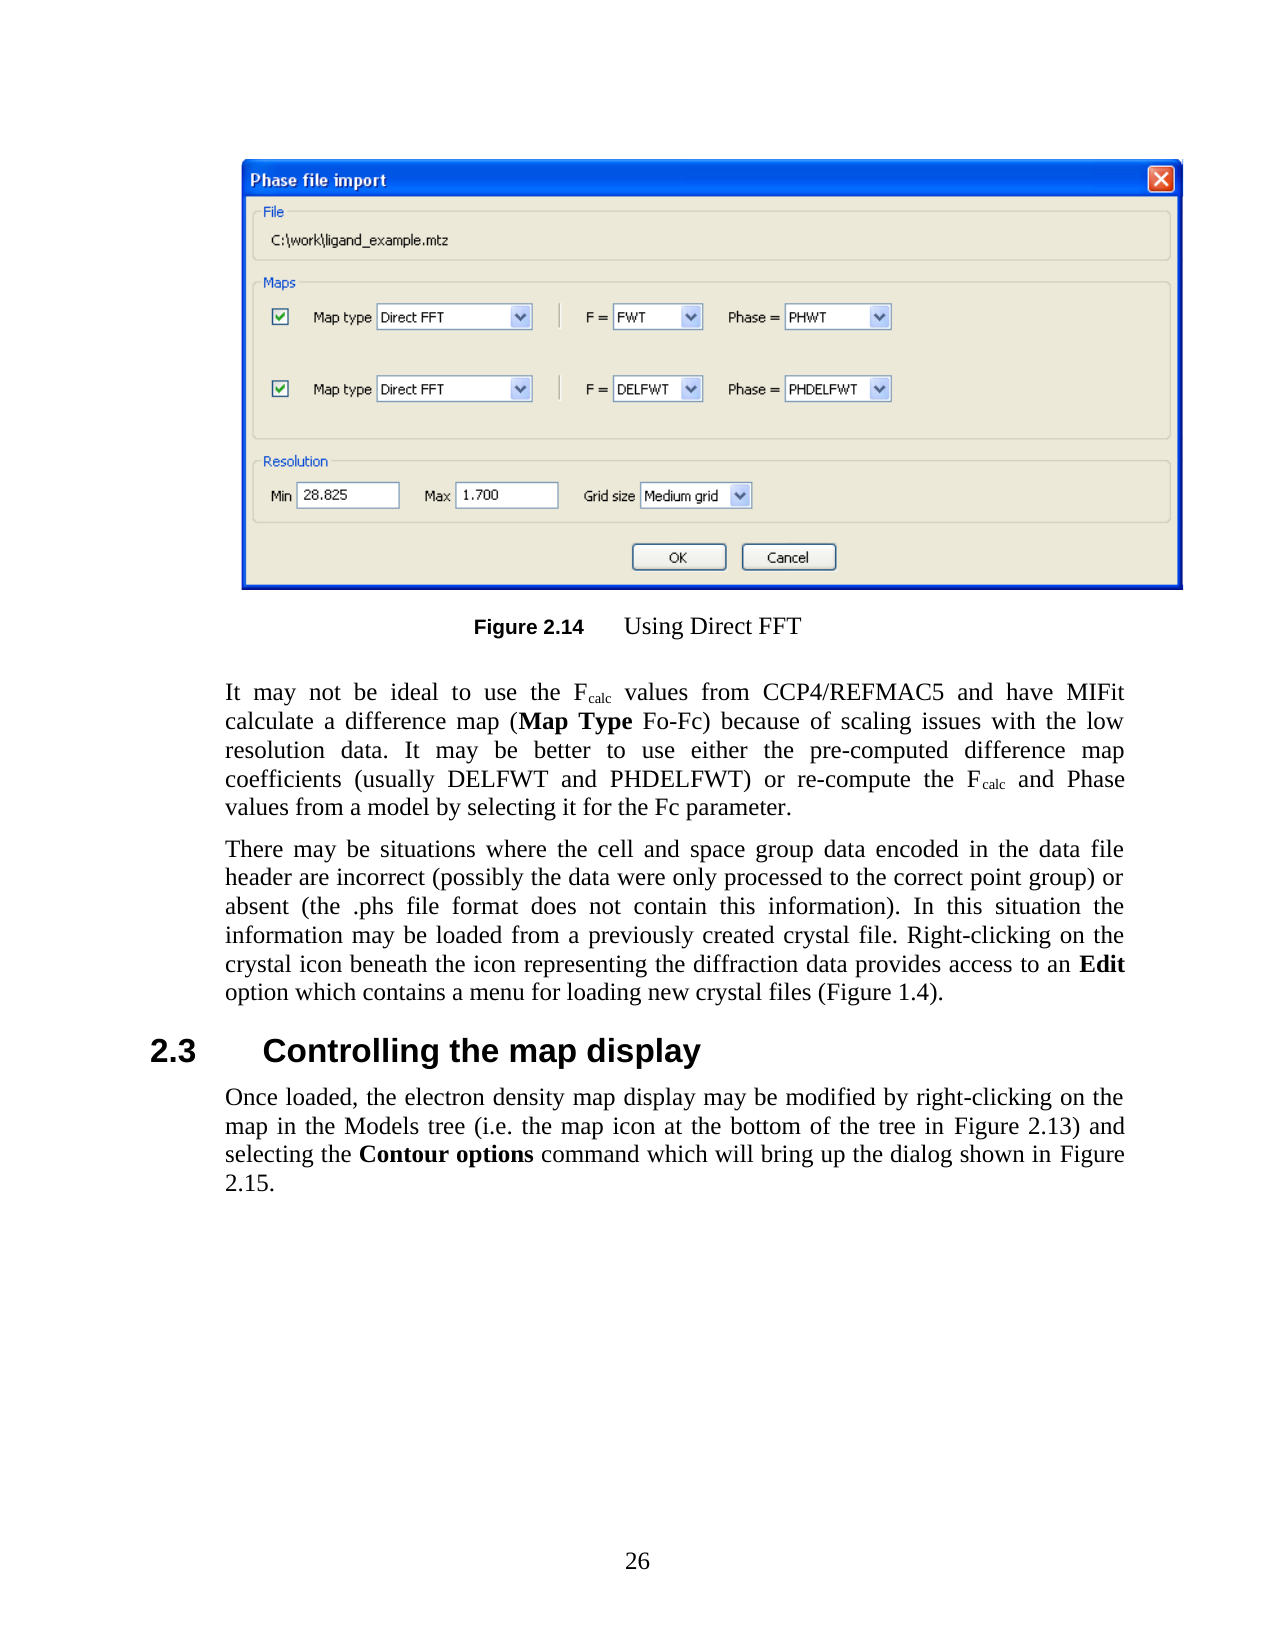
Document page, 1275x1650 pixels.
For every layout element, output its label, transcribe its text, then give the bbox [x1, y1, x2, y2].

subtitle Controlling the map display [150, 1031, 1125, 1069]
text It may not be ideal to use the Fcalc values from CCP4/REFMAC5 and have MIFit calculate a difference map (Map Type Fo-Fc) because of scaling issues with the low resolution data. It may be better to use either the pre-computed difference map coefficients (usually DELFWT and PHDELFWT) or re-compute the Fcalc and Phase values from a model by selecting it for the Fc parameter. [225, 677, 1125, 821]
text Figure 2.14 Using Direct FFT [150, 611, 1125, 640]
text Once loaded, the electron density map display may be modified by right-clicking on the map in the Models tree (i.e. the map icon at the bottom of the tree in Figure 2.13) and selecting the Contour options command which will bring up the dialog shown in Figure 2.15. [225, 1082, 1125, 1197]
text There may be situations where the cell and space group data encoded in the data file header are incorrect (possibly the data were only processed to the correct point group) or absent (the .phs file format does not contain this information). In this situation the information may be loaded from a previously created crystal file. Right-clicking on the crystal icon beneath the icon representing the diffraction data provides access to an Edit option which contains a menu for loading new crystal files (Figure 1.4). [225, 834, 1125, 1006]
picture [241, 159, 1184, 590]
